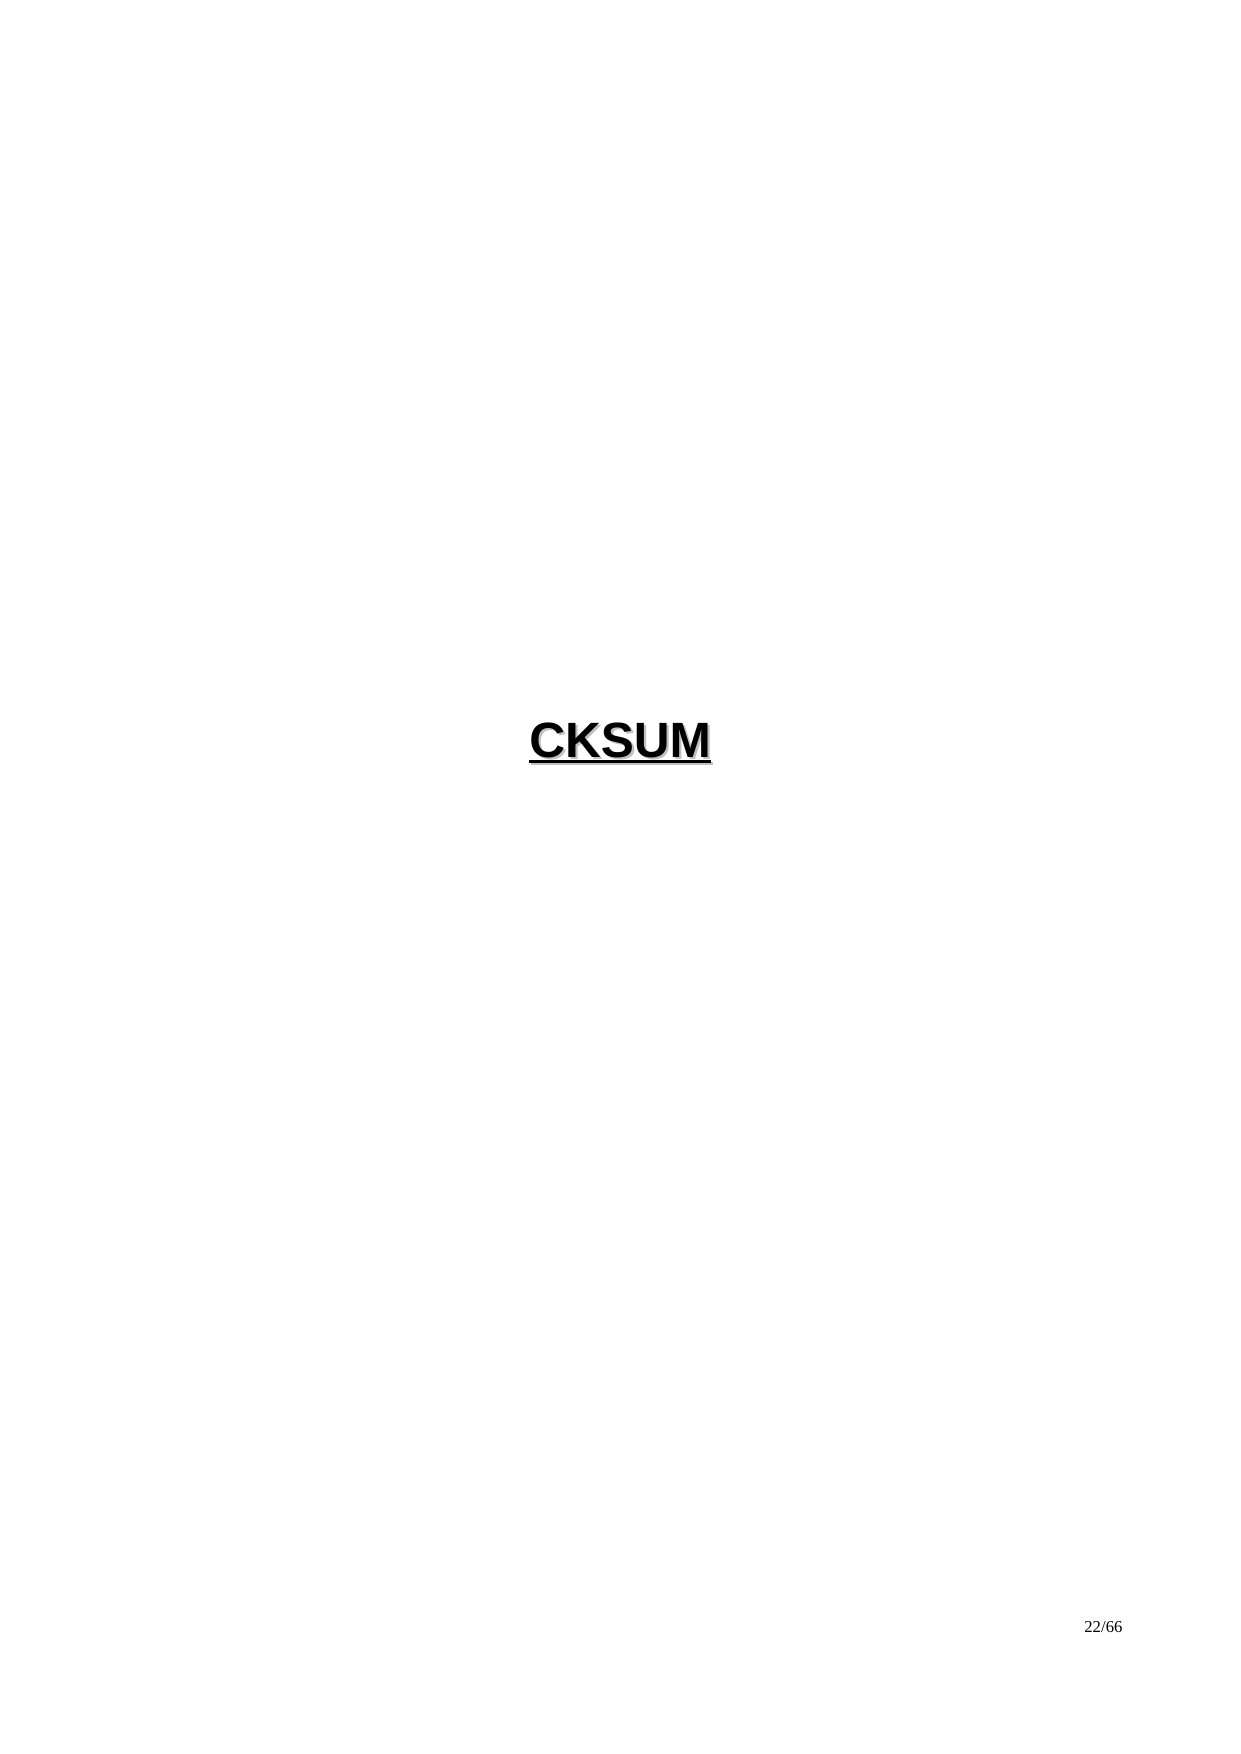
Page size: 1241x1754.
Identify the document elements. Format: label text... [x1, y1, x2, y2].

subtitle CKSUM [118, 711, 1122, 768]
